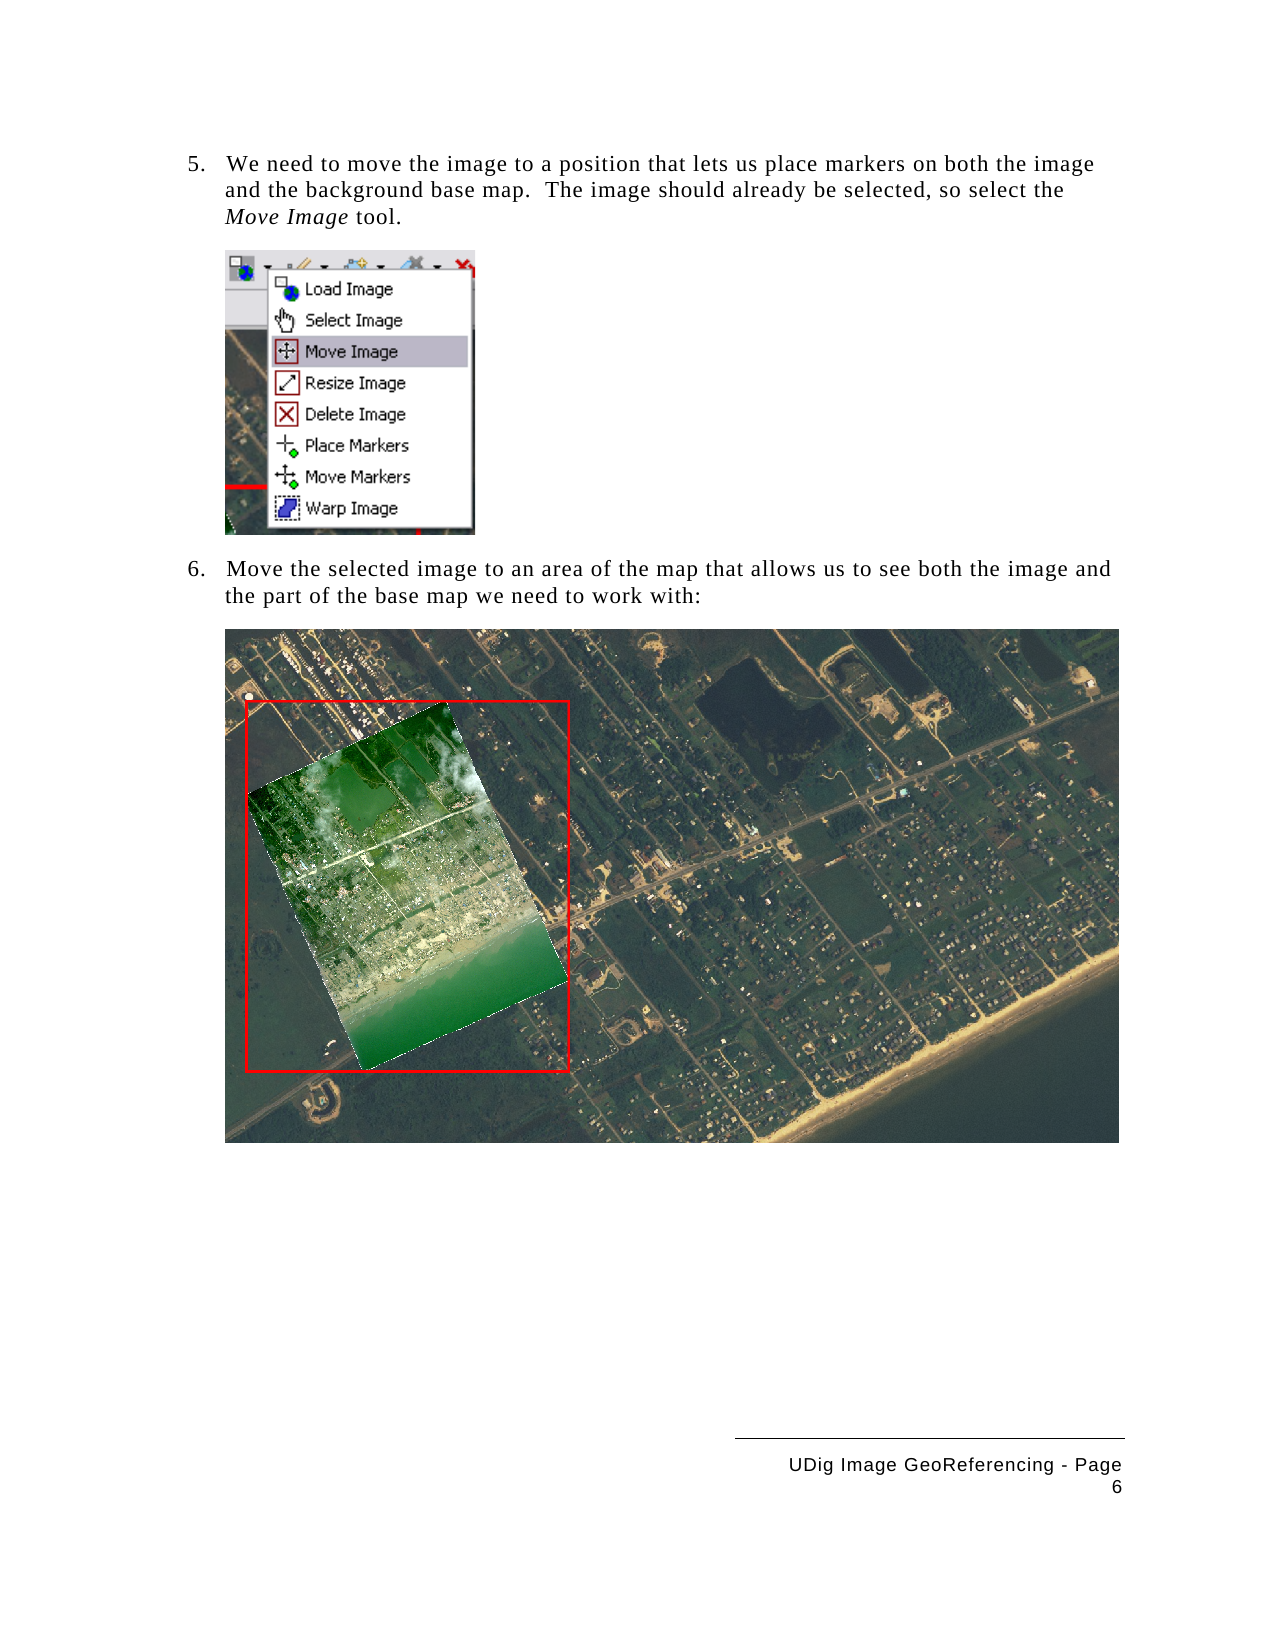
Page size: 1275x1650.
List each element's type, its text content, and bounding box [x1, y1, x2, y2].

list We need to move the image to a position that lets us place markers on both the image and the background base map. The image should already be selected, so select the Move Image tool. [187, 150, 1125, 229]
list Move the selected image to an area of the map that allows us to see both the image and the part of the base map we need to work with: [187, 556, 1125, 608]
